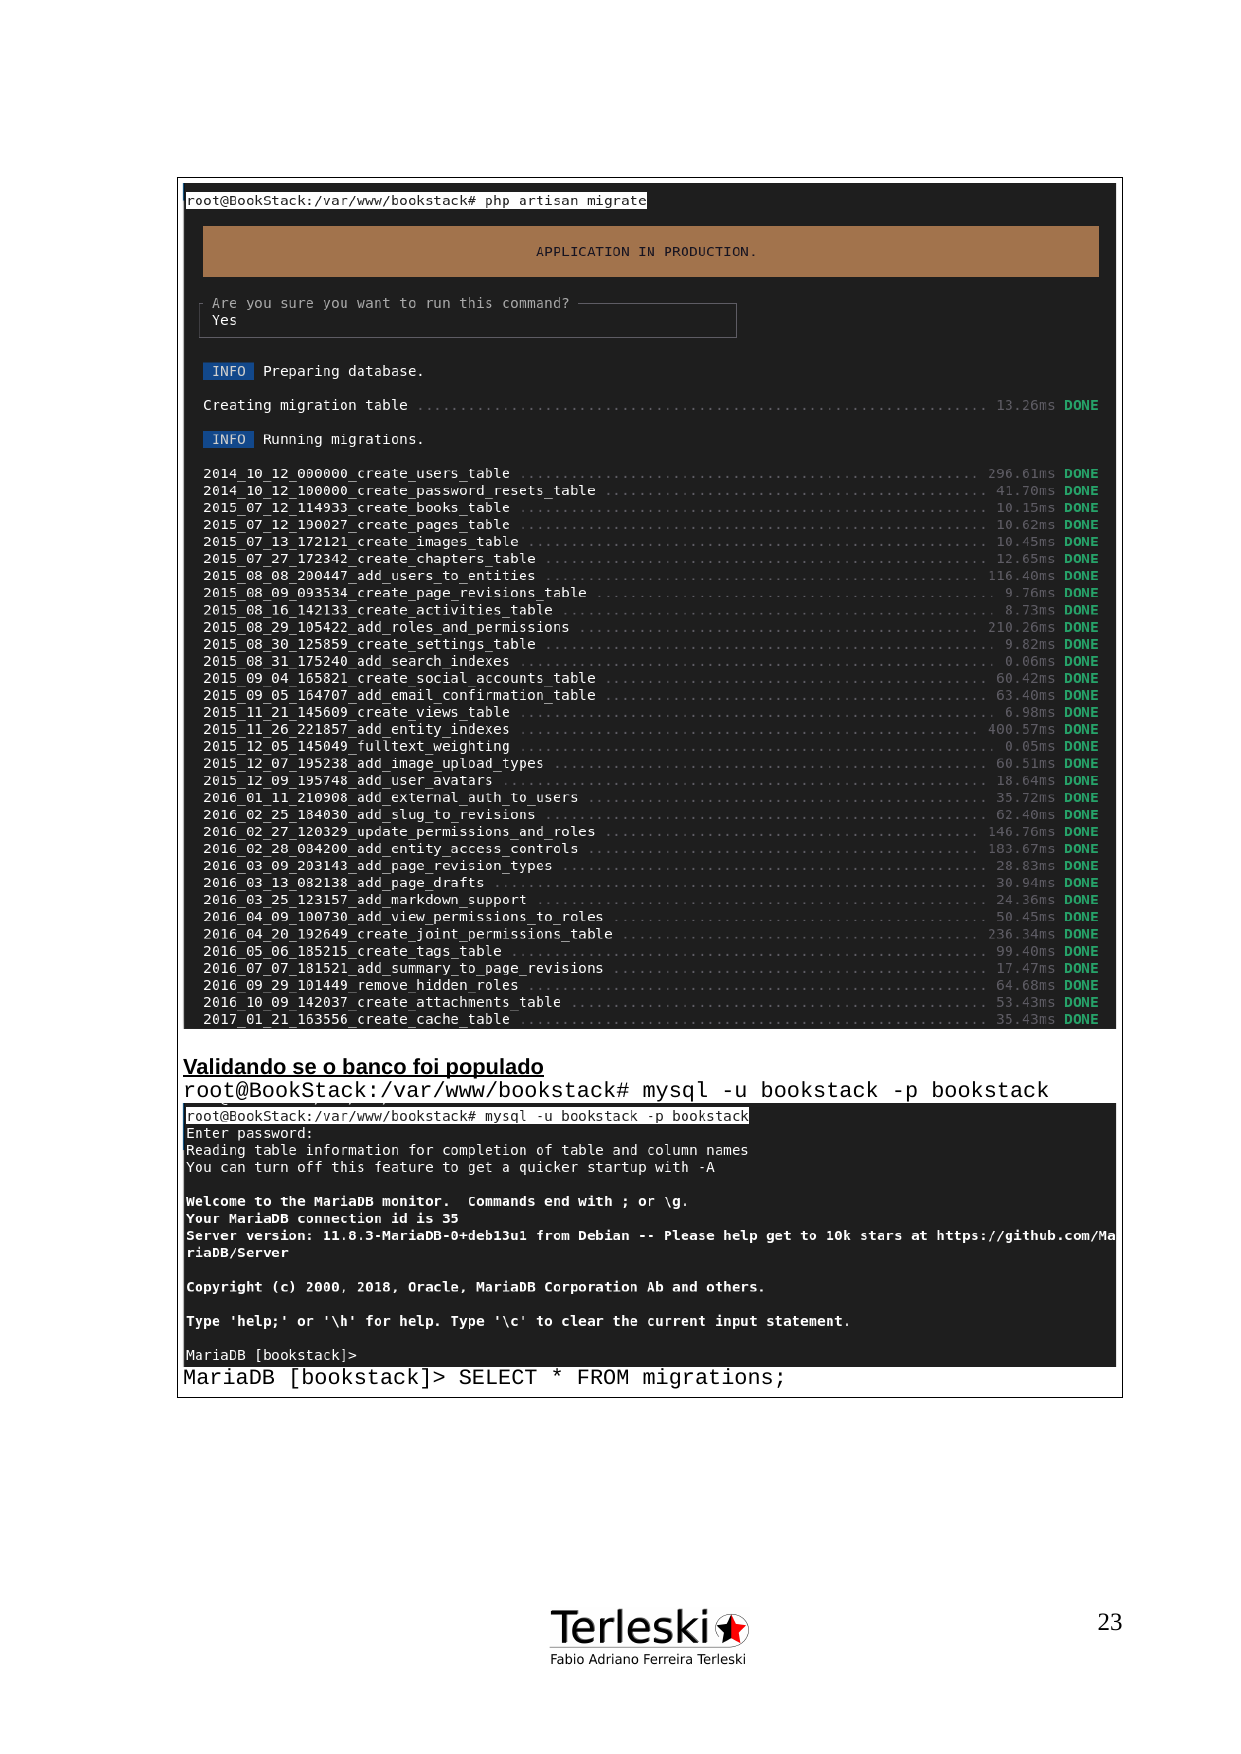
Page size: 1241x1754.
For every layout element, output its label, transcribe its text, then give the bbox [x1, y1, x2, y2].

picture [182, 1103, 1117, 1367]
picture [182, 183, 1117, 1029]
picture [549, 1607, 750, 1667]
table_header Validando se o banco foi populado root@BookStack:/var/www/bookstack# mysql -u bookstack -p bookstack MariaDB [bookstack]> SELECT * FROM migrations; [178, 178, 1122, 1397]
